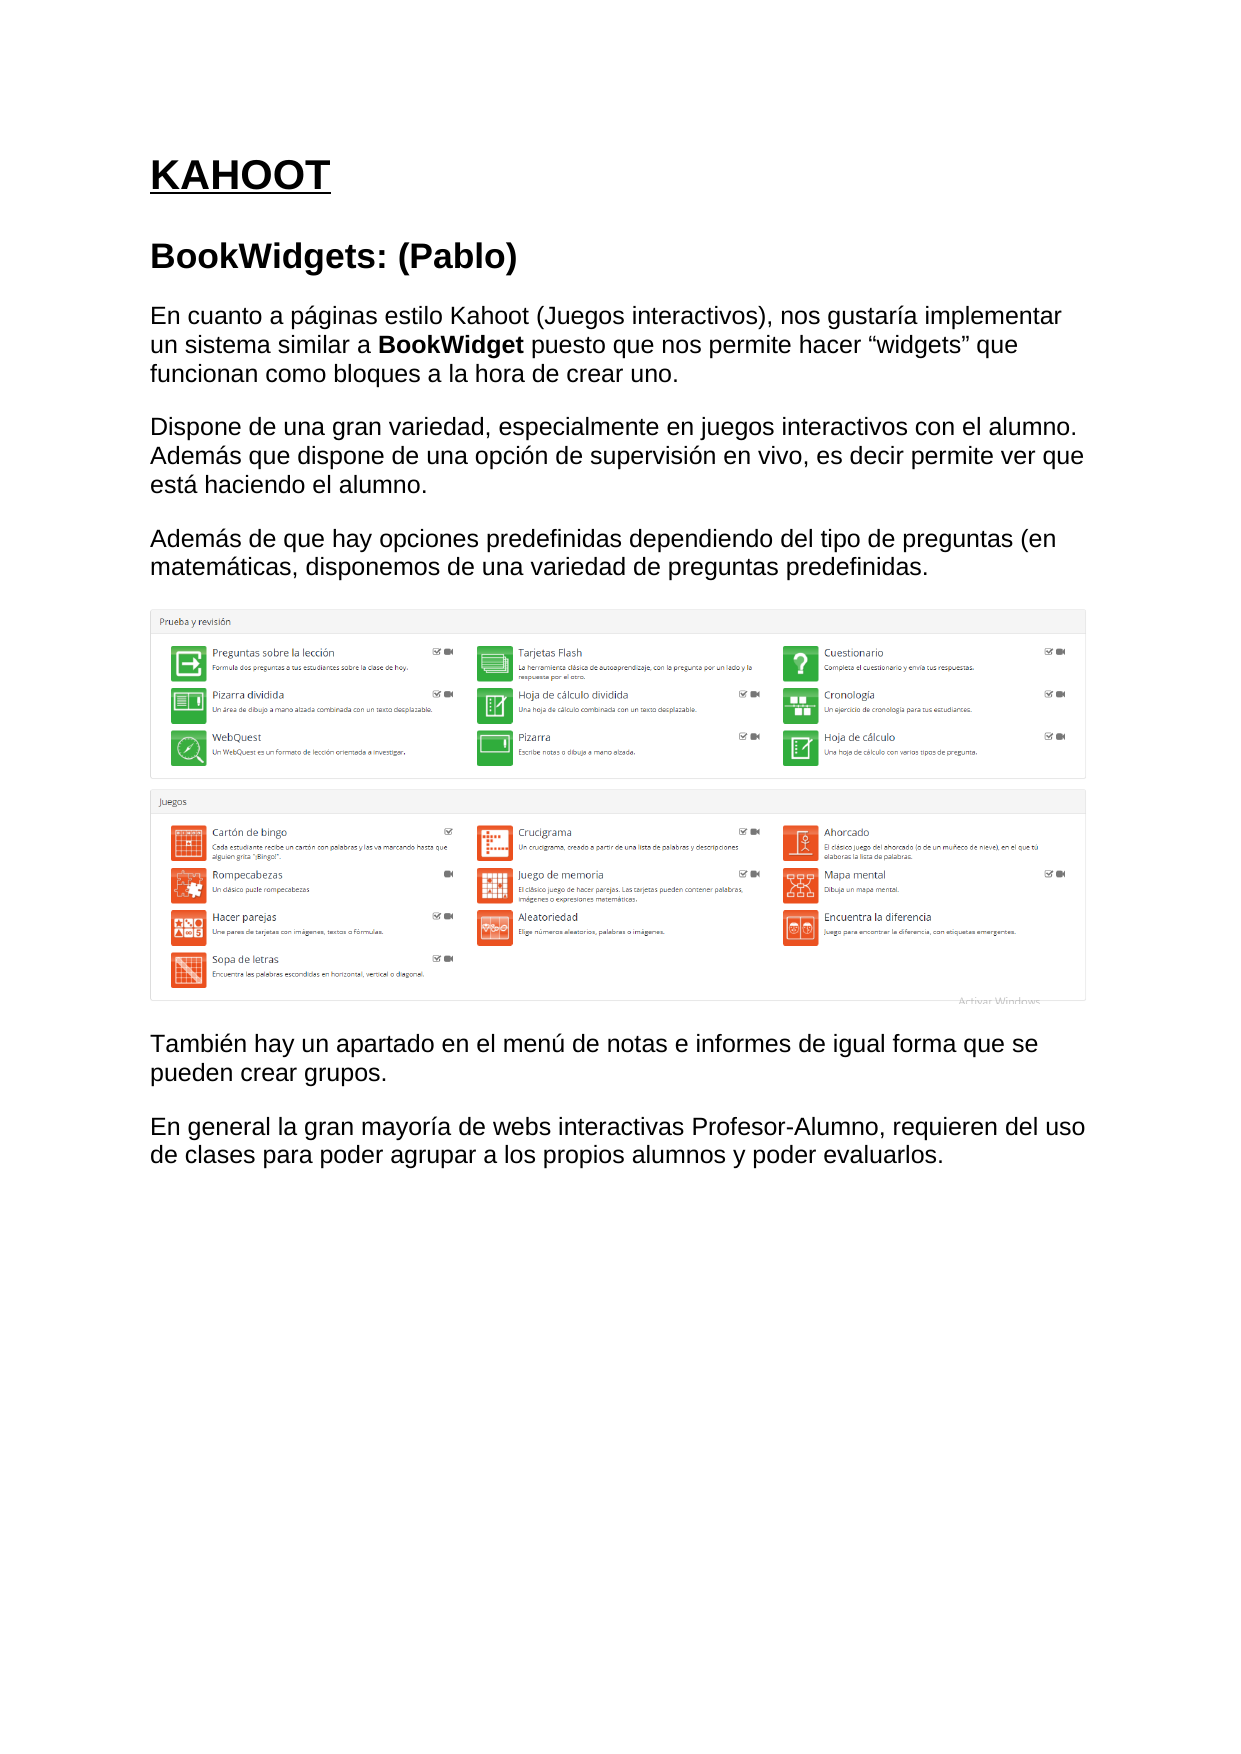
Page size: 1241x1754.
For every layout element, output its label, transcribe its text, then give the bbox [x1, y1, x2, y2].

text También hay un apartado en el menú de notas e informes de igual forma que se pueden crear grupos. [150, 1029, 1090, 1087]
subtitle KAHOOT [150, 150, 1090, 198]
text Dispone de una gran variedad, especialmente en juegos interactivos con el alumno. Además que dispone de una opción de supervisión en vivo, es decir permite ver que está haciendo el alumno. [150, 412, 1090, 499]
text En general la gran mayoría de webs interactivas Profesor-Alumno, requieren del uso de clases para poder agrupar a los propios alumnos y poder evaluarlos. [150, 1112, 1090, 1169]
text En cuanto a páginas estilo Kahoot (Juegos interactivos), nos gustaría implementar un sistema similar a BookWidget puesto que nos permite hacer “widgets” que funcionan como bloques a la hora de crear uno. [150, 301, 1090, 387]
subtitle BookWidgets: (Pablo) [150, 235, 1090, 276]
picture [150, 606, 1091, 1004]
text Además de que hay opciones predefinidas dependiendo del tipo de preguntas (en matemáticas, disponemos de una variedad de preguntas predefinidas. [150, 524, 1090, 581]
